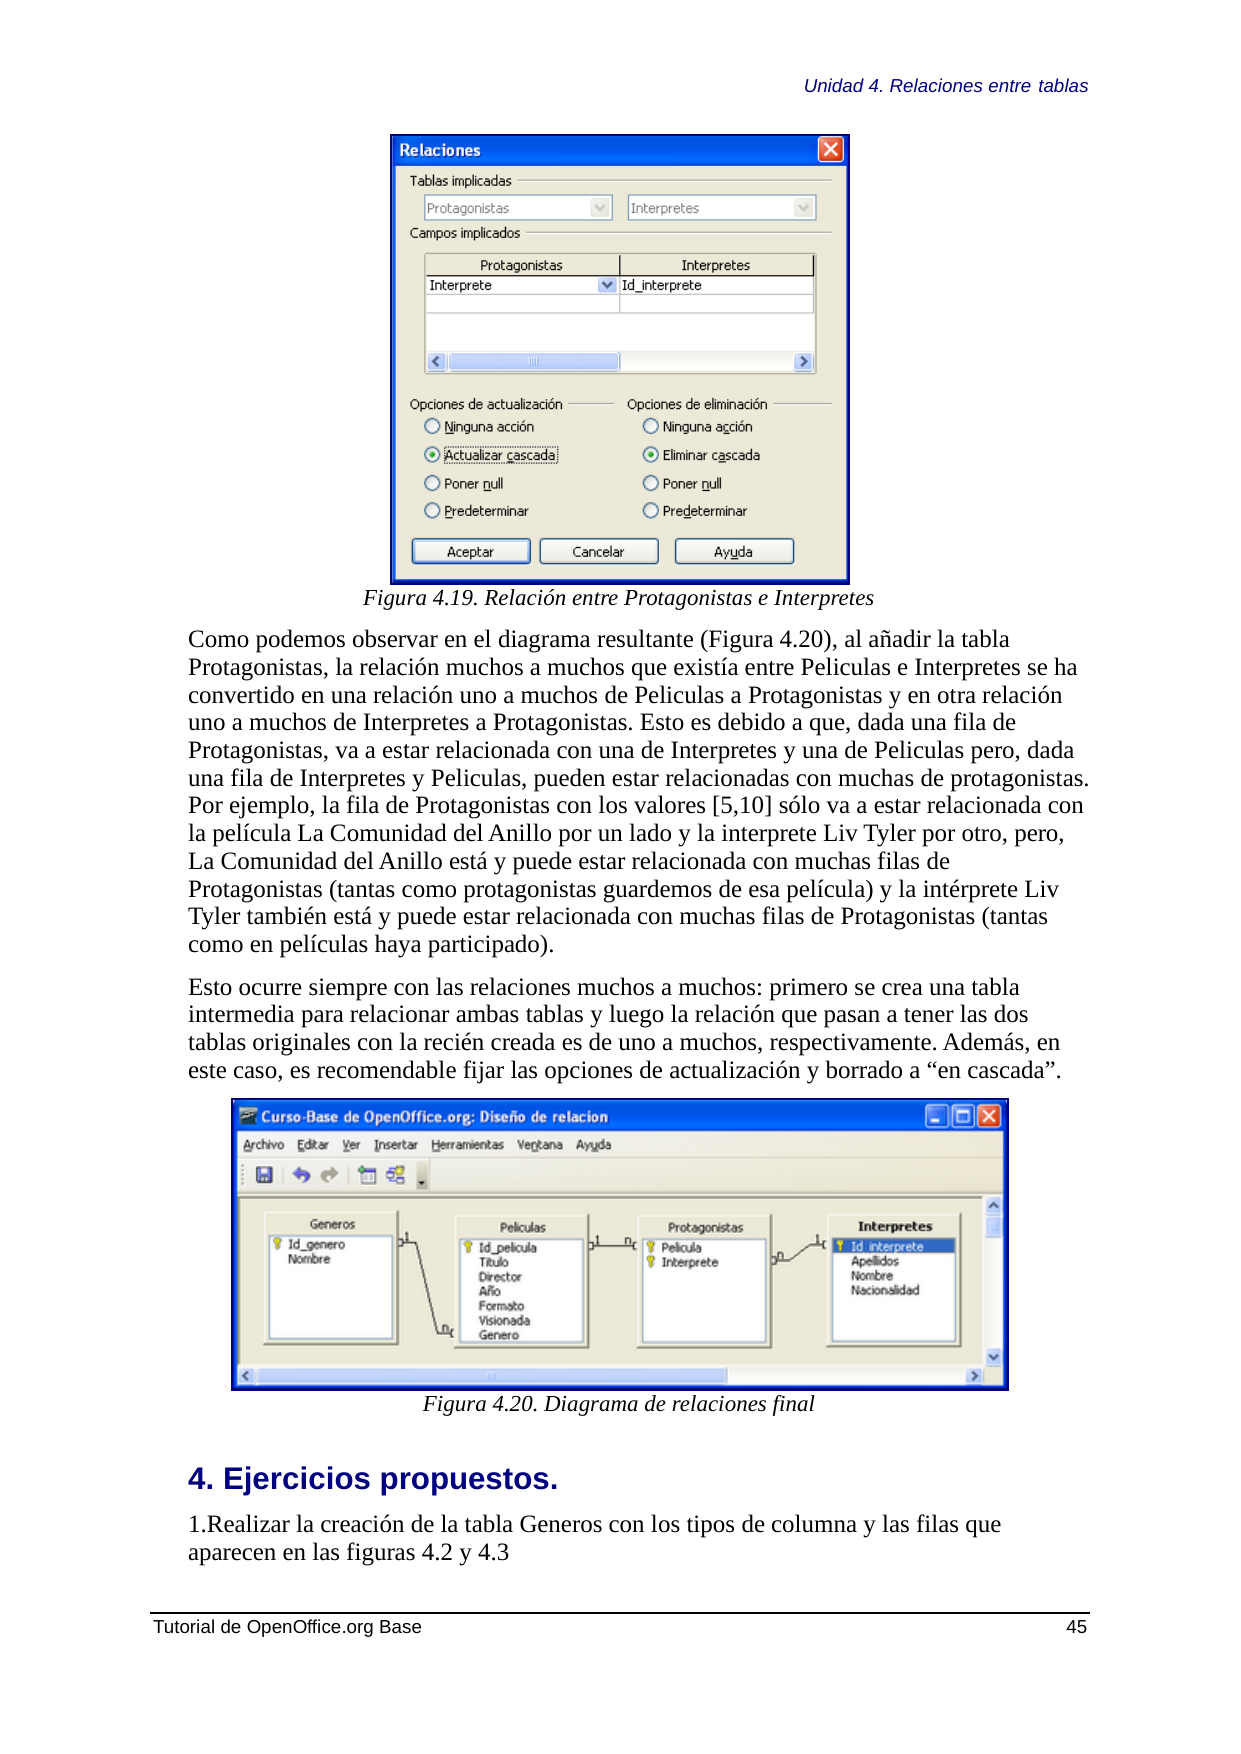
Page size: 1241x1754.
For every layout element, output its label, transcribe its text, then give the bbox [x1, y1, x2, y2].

picture [392, 136, 848, 583]
text Esto ocurre siempre con las relaciones muchos a muchos: primero se crea una tabla intermedia para relacionar ambas tablas y luego la relación que pasan a tener las dos tablas originales con la recién creada es de uno a muchos, respectivamente. Además, en este caso, es recomendable fijar las opciones de actualización y borrado a “en cascada”. [188, 973, 1090, 1083]
text Figura 4.20. Diagrama de relaciones final [150, 1098, 1090, 1416]
text Figura 4.19. Relación entre Protagonistas e Interpretes [150, 134, 1090, 611]
text Como podemos observar en el diagrama resultante (Figura 4.20), al añadir la tabla Protagonistas, la relación muchos a muchos que existía entre Peliculas e Interpretes se ha convertido en una relación uno a muchos de Peliculas a Protagonistas y en otra relación uno a muchos de Interpretes a Protagonistas. Esto es debido a que, dada una fila de Protagonistas, va a estar relacionada con una de Interpretes y una de Peliculas pero, dada una fila de Interpretes y Peliculas, pueden estar relacionadas con muchas de protagonistas. Por ejemplo, la fila de Protagonistas con los valores [5,10] sólo va a estar relacionada con la película La Comunidad del Anillo por un lado y la interprete Liv Tyler por otro, pero, La Comunidad del Anillo está y puede estar relacionada con muchas filas de Protagonistas (tantas como protagonistas guardemos de esa película) y la intérprete Liv Tyler también está y puede estar relacionada con muchas filas de Protagonistas (tantas como en películas haya participado). [188, 625, 1090, 958]
subtitle Ejercicios propuestos. [188, 1461, 1090, 1496]
text 1.Realizar la creación de la tabla Generos con los tipos de columna y las filas que aparecen en las figuras 4.2 y 4.3 [188, 1511, 1090, 1566]
picture [233, 1100, 1007, 1388]
